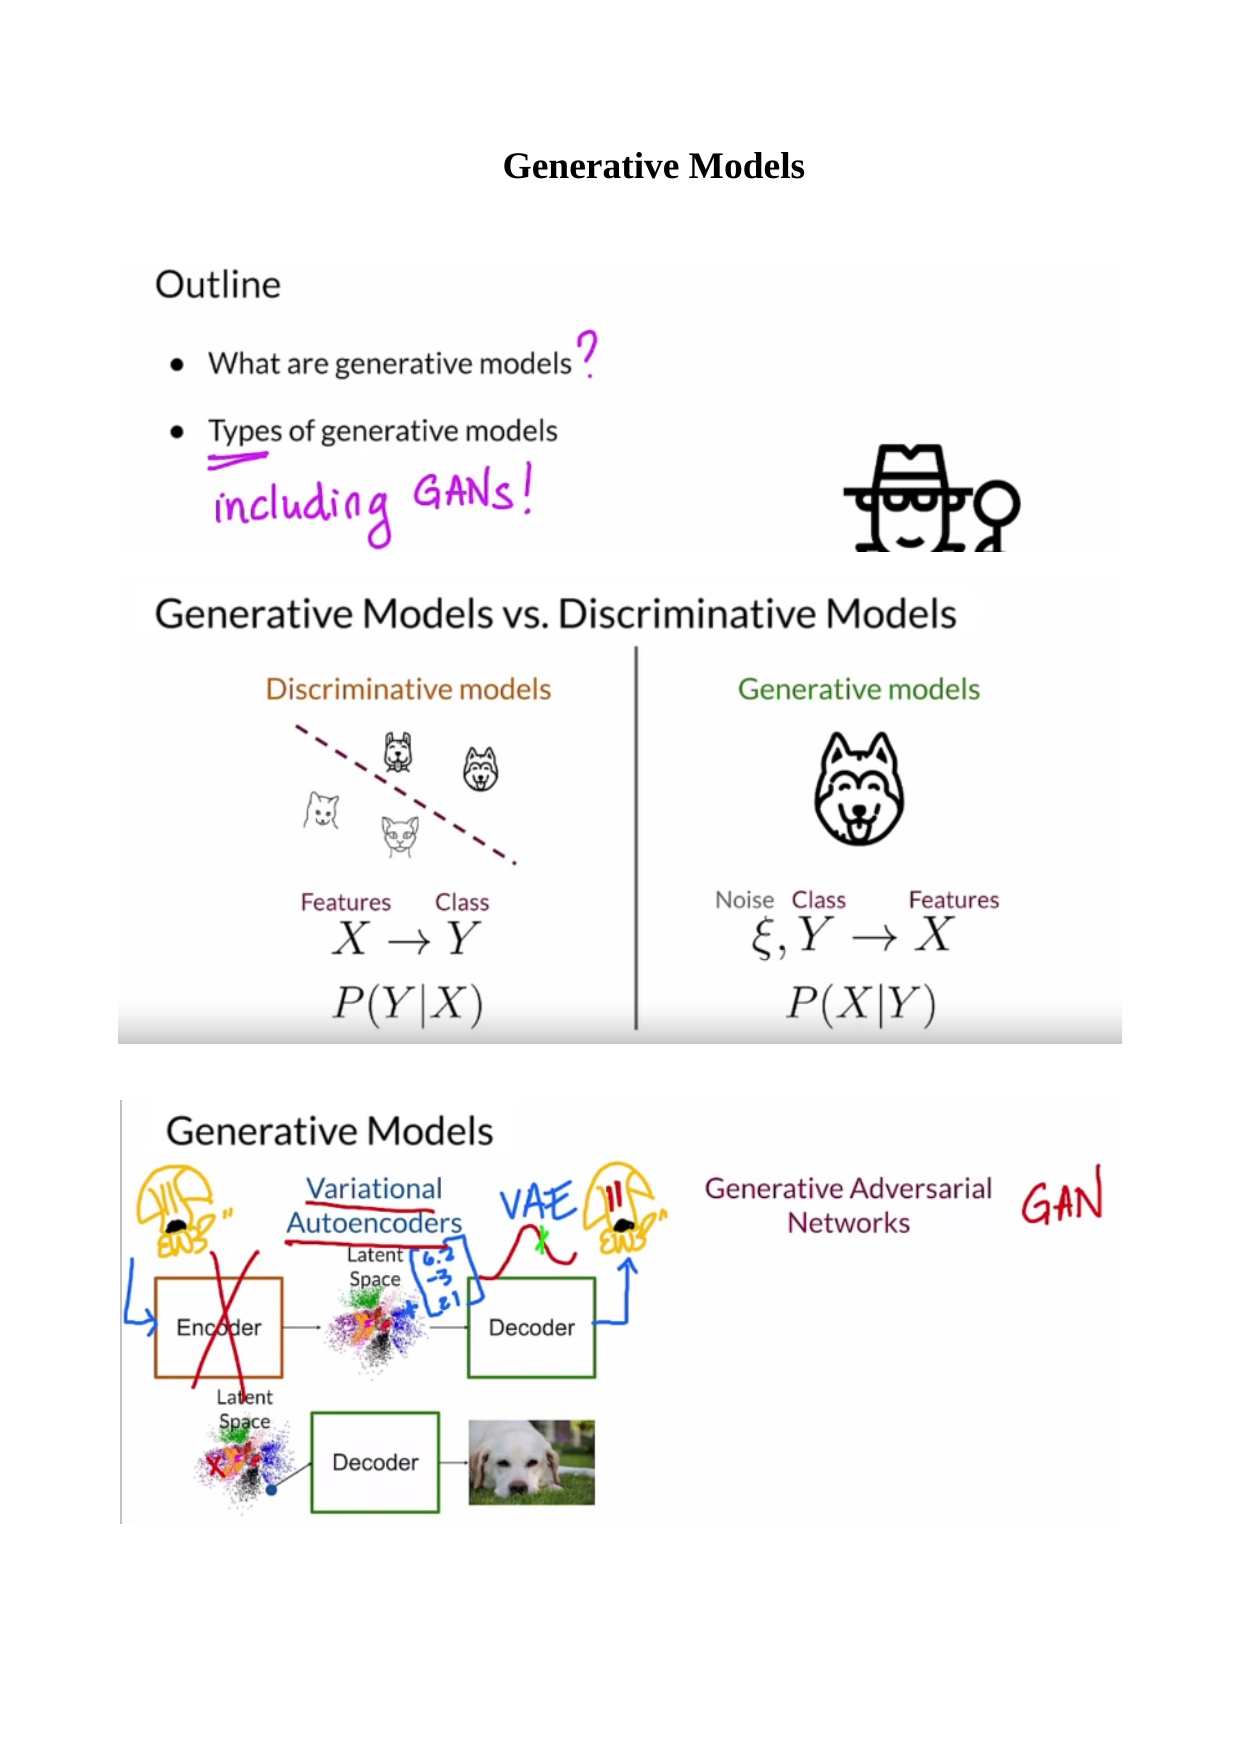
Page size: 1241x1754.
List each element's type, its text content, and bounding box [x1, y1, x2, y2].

picture [118, 580, 1123, 1044]
picture [118, 1100, 1123, 1524]
subtitle Generative Models [118, 143, 1122, 186]
picture [118, 263, 1123, 552]
